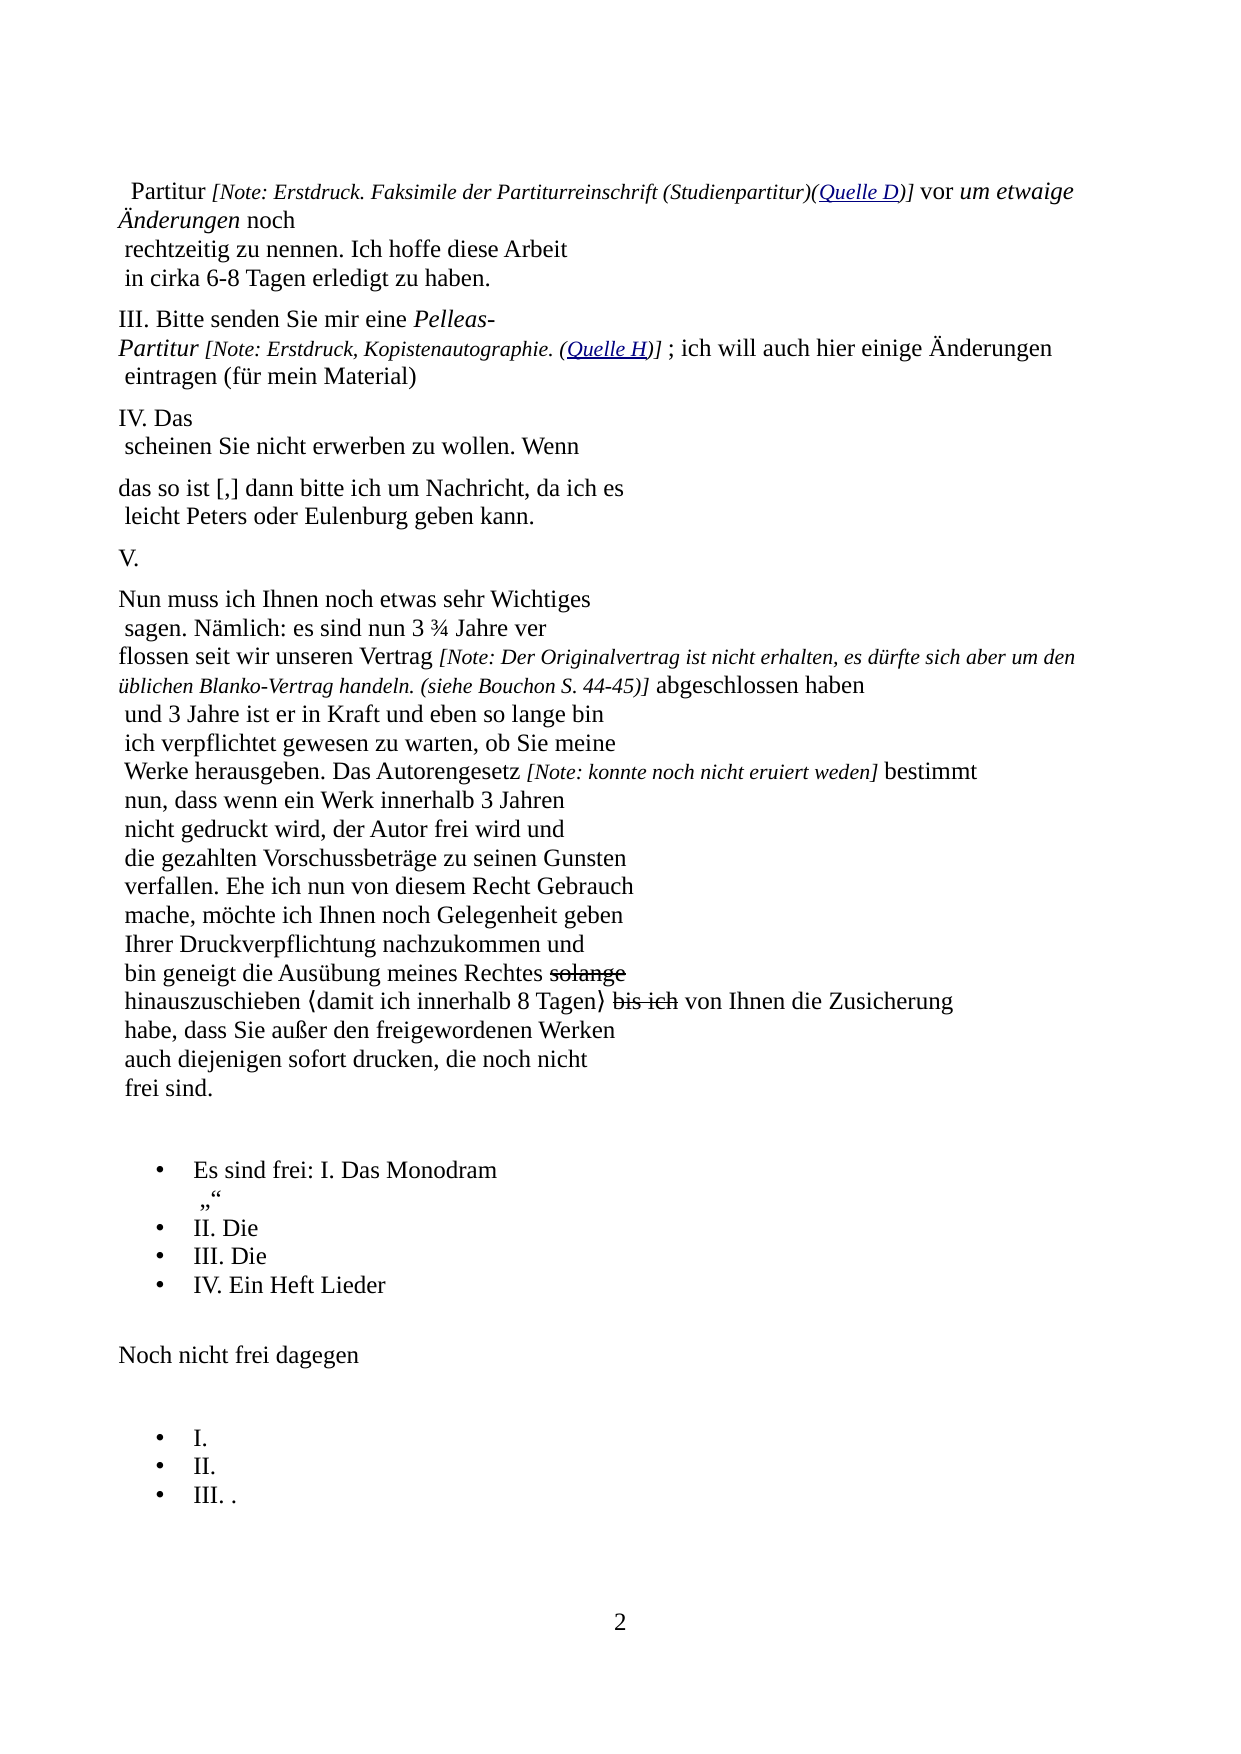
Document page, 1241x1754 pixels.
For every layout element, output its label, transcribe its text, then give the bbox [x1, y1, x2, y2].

text II. Ich nehme mir jetzt die Gurre Partitur [Note: Erstdruck. Faksimile der Partiturreinschrift (Studienpartitur)(Quelle D)] vor um etwaige Änderungen noch rechtzeitig zu nennen. Ich hoffe diese Arbeit in cirka 6-8 Tagen erledigt zu haben. [118, 176, 1122, 291]
list III. Pierrot lunaire. [156, 1480, 1122, 1509]
list Es sind frei: I. Das Monodram „Glückliche Hand“ [156, 1155, 1122, 1213]
text V. [118, 543, 1122, 571]
text Nun muss ich Ihnen noch etwas sehr Wichtiges sagen. Nämlich: es sind nun 3 ¾ Jahre ver flossen seit wir unseren Vertrag [Note: Der Originalvertrag ist nicht erhalten, es dürfte sich aber um den üblichen Blanko-Vertrag handeln. (siehe Bouchon S. 44-45)] abgeschlossen haben und 3 Jahre ist er in Kraft und eben so lange bin ich verpflichtet gewesen zu warten, ob Sie meine Werke herausgeben. Das Autorengesetz [Note: konnte noch nicht eruiert weden] bestimmt nun, dass wenn ein Werk innerhalb 3 Jahren nicht gedruckt wird, der Autor frei wird und die gezahlten Vorschussbeträge zu seinen Gunsten verfallen. Ehe ich nun von diesem Recht Gebrauch mache, möchte ich Ihnen noch Gelegenheit geben Ihrer Druckverpflichtung nachzukommen und bin geneigt die Ausübung meines Rechtes solange hinauszuschieben ⟨damit ich innerhalb 8 Tagen⟩ bis ich von Ihnen die Zusicherung habe, dass Sie außer den freigewordenen Werken auch diejenigen sofort drucken, die noch nicht frei sind. [118, 584, 1122, 1101]
text Noch nicht frei dagegen [118, 1340, 1122, 1369]
list II. Lied für Harm. Celesta u. Harfe [156, 1451, 1122, 1480]
text das so ist [,] dann bitte ich um Nachricht, da ich es leicht Peters oder Eulenburg geben kann. [118, 473, 1122, 530]
list IV. Ein Heft Lieder [156, 1270, 1122, 1299]
text III. Bitte senden Sie mir eine Pelleas- Partitur [Note: Erstdruck, Kopistenautographie. (Quelle H)] ; ich will auch hier einige Änderungen eintragen (für mein Material) [118, 304, 1122, 390]
list III. Die 2 Balladen [156, 1241, 1122, 1270]
list II. Die George Lieder [156, 1213, 1122, 1241]
text IV. Das Cello-Konzert von Monn scheinen Sie nicht erwerben zu wollen. Wenn [118, 403, 1122, 460]
list I. 6 Klavierstücke [156, 1423, 1122, 1451]
